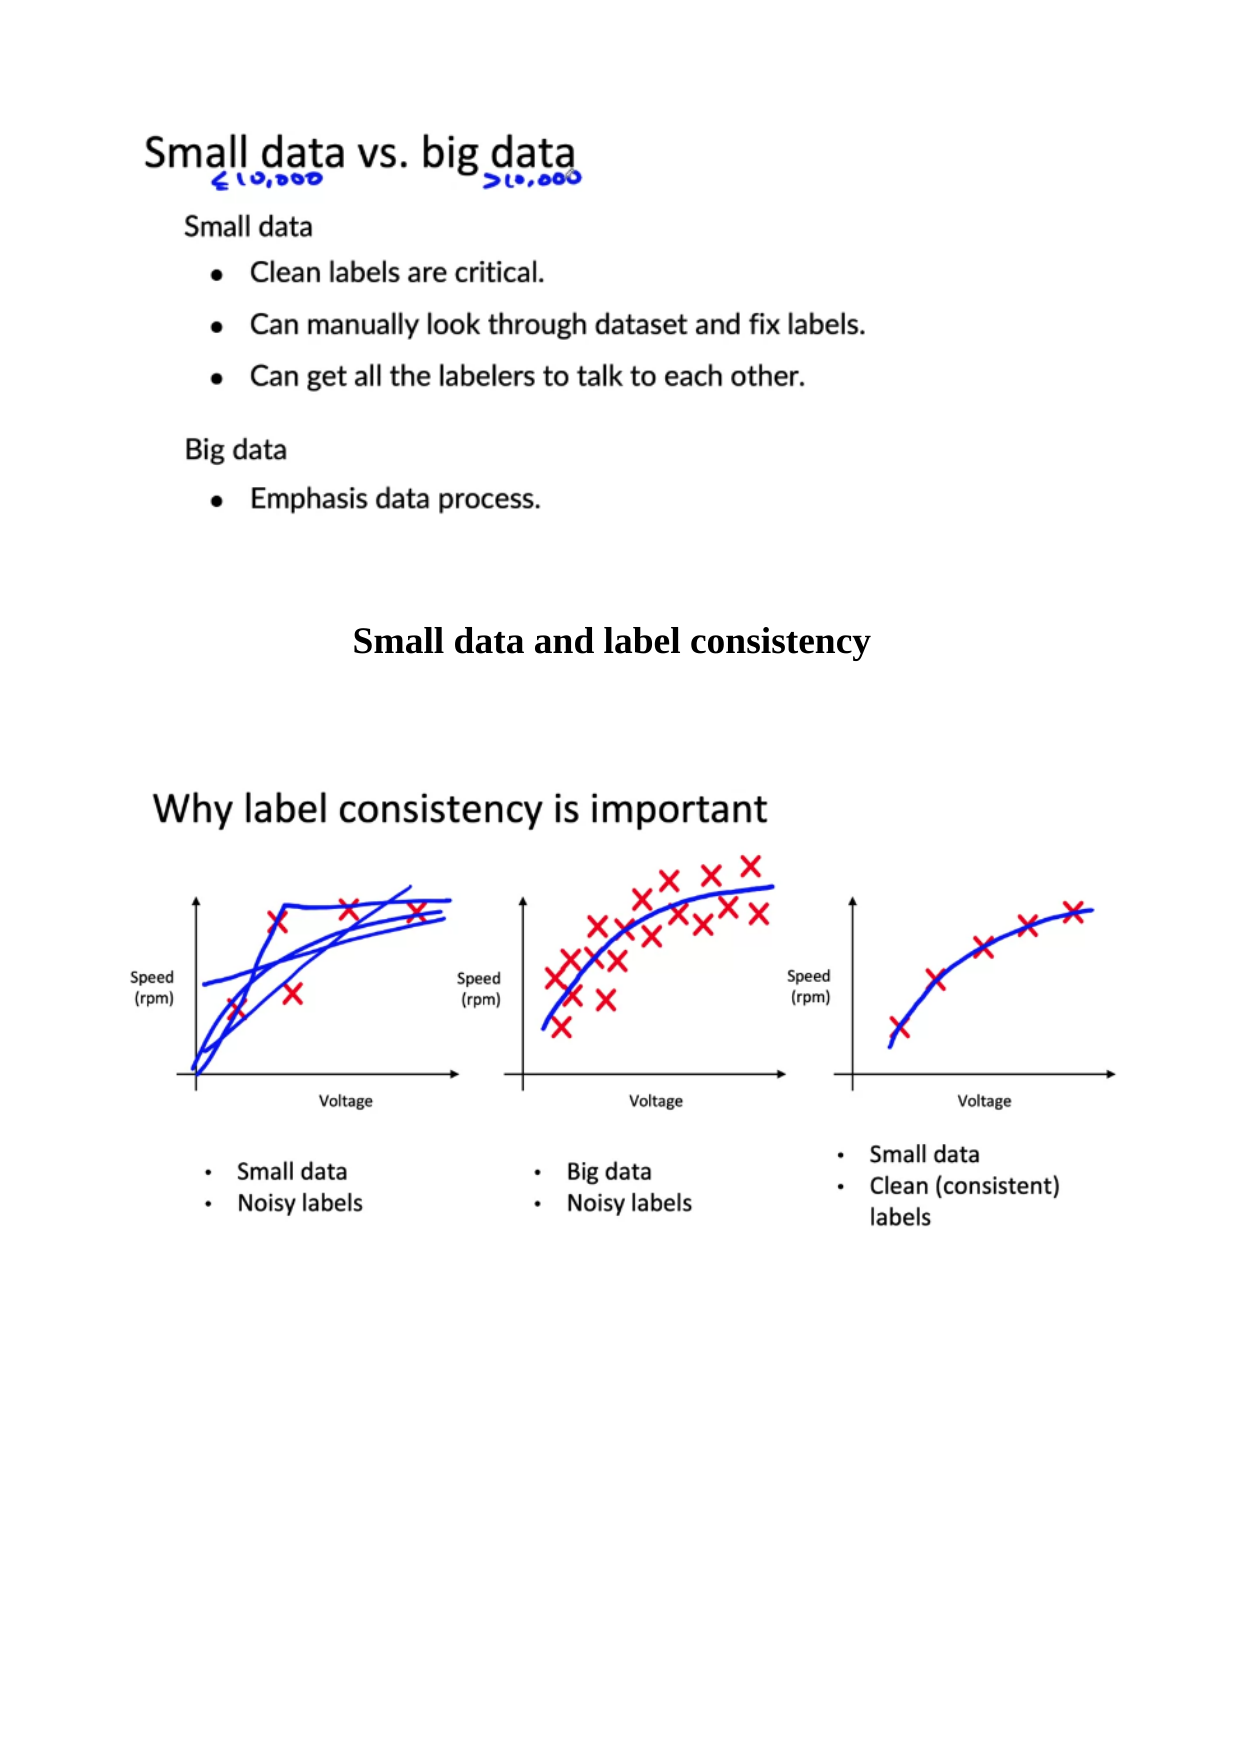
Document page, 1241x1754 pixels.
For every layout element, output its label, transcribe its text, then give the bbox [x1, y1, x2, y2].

picture [118, 771, 1123, 1230]
picture [118, 118, 1123, 524]
subtitle Small data and label consistency [118, 619, 1122, 662]
